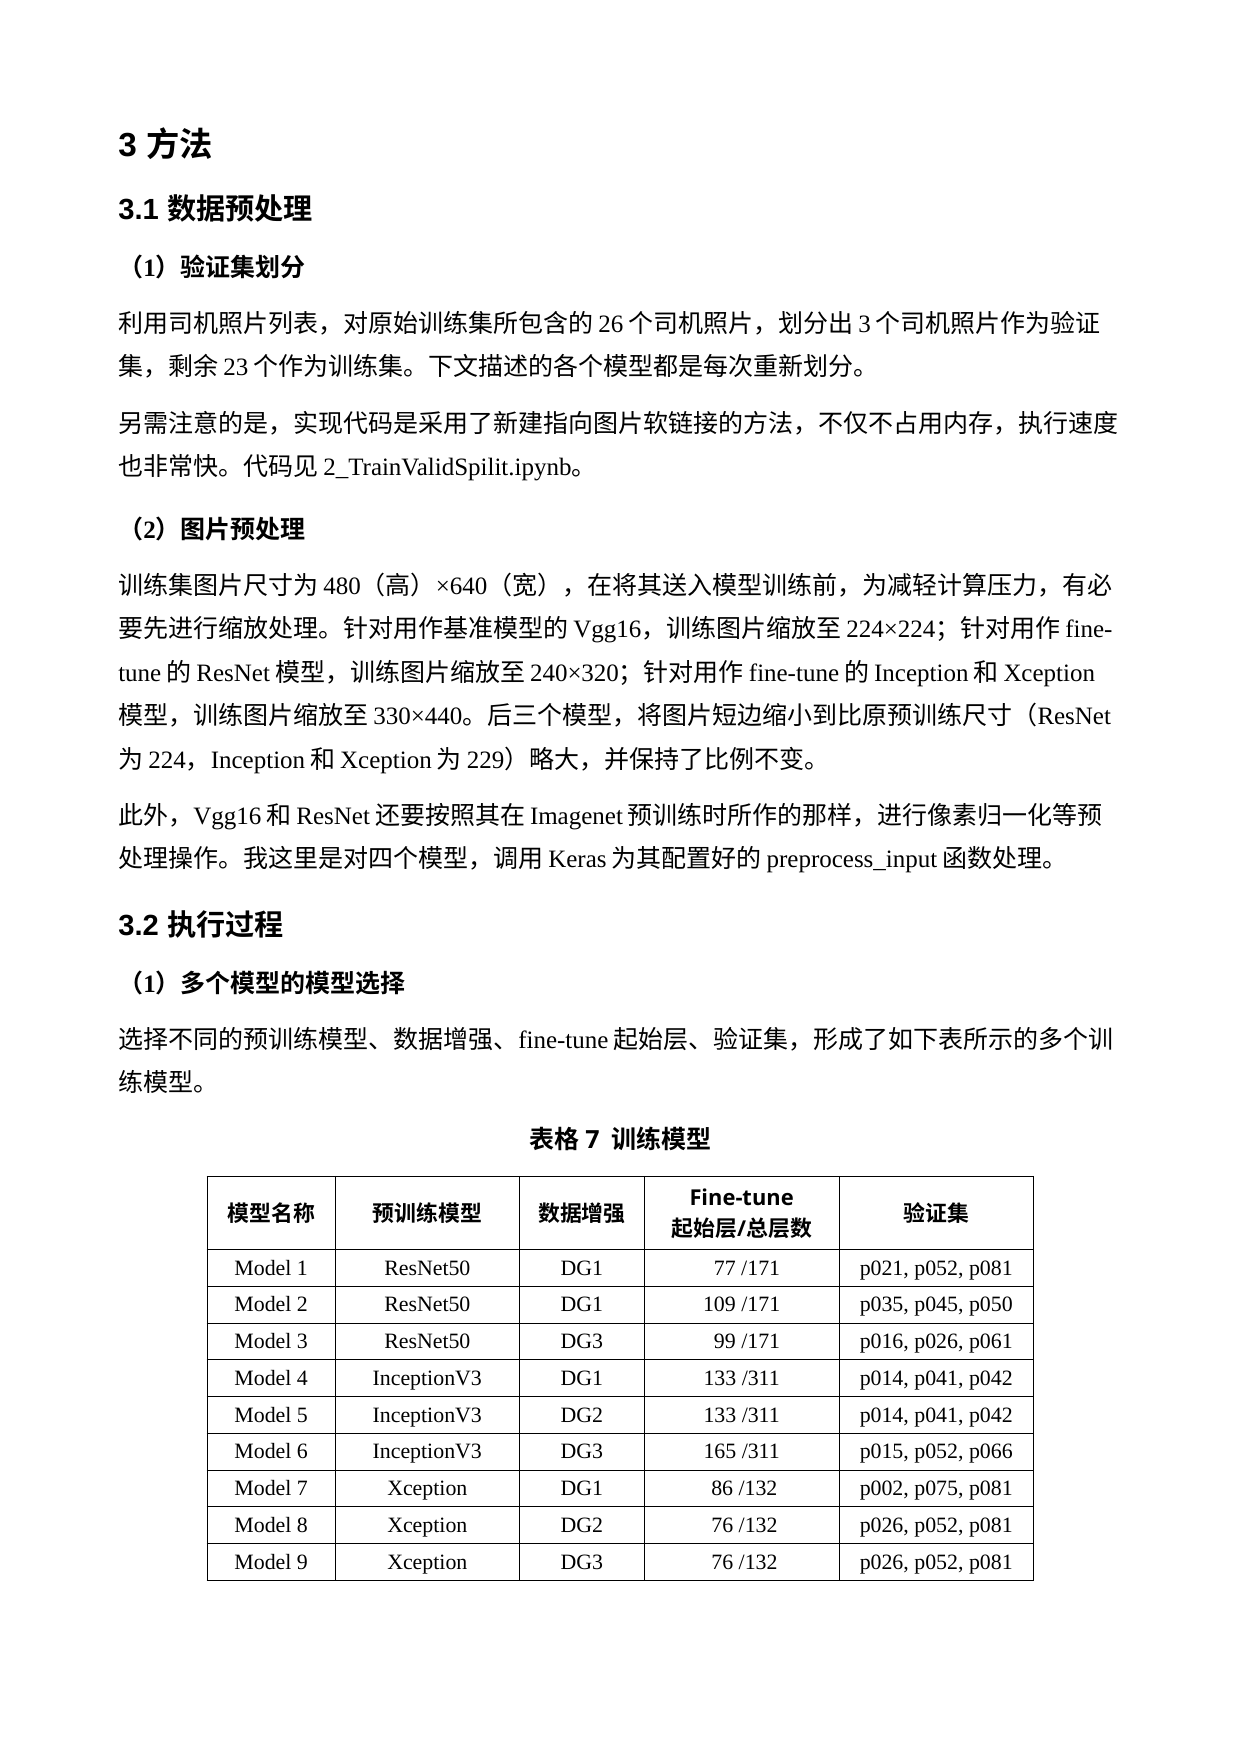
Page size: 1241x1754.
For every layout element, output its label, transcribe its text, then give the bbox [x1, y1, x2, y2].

table_cell 165 /311 [645, 1434, 839, 1469]
table_cell 76 /132 [645, 1544, 839, 1580]
text 选择不同的预训练模型、数据增强、fine-tune起始层、验证集，形成了如下表所示的多个训练模型。 [118, 1019, 1122, 1099]
table_cell Model 7 [208, 1471, 335, 1506]
table_cell ResNet50 [336, 1250, 519, 1286]
subtitle （2）图片预处理 [118, 509, 1122, 546]
table_cell Model 9 [208, 1544, 335, 1580]
table_cell Model 4 [208, 1360, 335, 1396]
table_header 模型名称 [208, 1177, 335, 1249]
subtitle （1）验证集划分 [118, 248, 1122, 284]
text 表格 7 训练模型 [118, 1119, 1122, 1156]
table_cell InceptionV3 [336, 1360, 519, 1396]
table_cell 133 /311 [645, 1360, 839, 1396]
table_cell InceptionV3 [336, 1434, 519, 1469]
table_cell p035, p045, p050 [840, 1287, 1033, 1322]
table_cell InceptionV3 [336, 1397, 519, 1433]
table_header 数据增强 [520, 1177, 644, 1249]
table_cell Model 2 [208, 1287, 335, 1322]
table_cell 77 /171 [645, 1250, 839, 1286]
table_cell DG1 [520, 1287, 644, 1322]
table_cell ResNet50 [336, 1287, 519, 1322]
table_cell Xception [336, 1471, 519, 1506]
table_cell DG2 [520, 1507, 644, 1543]
table_cell ResNet50 [336, 1324, 519, 1359]
table_cell p021, p052, p081 [840, 1250, 1033, 1286]
table_cell DG2 [520, 1397, 644, 1433]
table_header 预训练模型 [336, 1177, 519, 1249]
table_cell DG3 [520, 1324, 644, 1359]
table_header Fine-tune 起始层/总层数 [645, 1177, 839, 1249]
table_cell 99 /171 [645, 1324, 839, 1359]
text 利用司机照片列表，对原始训练集所包含的26个司机照片，划分出3个司机照片作为验证集，剩余23个作为训练集。下文描述的各个模型都是每次重新划分。 [118, 303, 1122, 383]
text 训练集图片尺寸为480（高）×640（宽），在将其送入模型训练前，为减轻计算压力，有必要先进行缩放处理。针对用作基准模型的Vgg16，训练图片缩放至224×224；针对用作fine-tune的ResNet模型，训练图片缩放至240×320；针对用作fine-tune的Inception和Xception模型，训练图片缩放至330×440。后三个模型，将图片短边缩小到比原预训练尺寸（ResNet为224，Inception和Xception为229）略大，并保持了比例不变。 [118, 565, 1122, 775]
table_header 验证集 [840, 1177, 1033, 1249]
table_cell p016, p026, p061 [840, 1324, 1033, 1359]
table_cell 133 /311 [645, 1397, 839, 1433]
table_cell DG1 [520, 1250, 644, 1286]
table_cell p002, p075, p081 [840, 1471, 1033, 1506]
table_cell Model 6 [208, 1434, 335, 1469]
table_cell Xception [336, 1507, 519, 1543]
subtitle 3.1 数据预处理 [118, 186, 1122, 228]
table_cell DG1 [520, 1360, 644, 1396]
table_cell 86 /132 [645, 1471, 839, 1506]
table_cell Model 3 [208, 1324, 335, 1359]
subtitle 3 方法 [118, 118, 1122, 166]
table_cell p026, p052, p081 [840, 1544, 1033, 1580]
table_cell Model 1 [208, 1250, 335, 1286]
table_cell 109 /171 [645, 1287, 839, 1322]
table_cell DG3 [520, 1434, 644, 1469]
table_cell p015, p052, p066 [840, 1434, 1033, 1469]
table_cell Xception [336, 1544, 519, 1580]
text 此外，Vgg16和ResNet还要按照其在Imagenet预训练时所作的那样，进行像素归一化等预处理操作。我这里是对四个模型，调用Keras为其配置好的preprocess_input函数处理。 [118, 796, 1122, 875]
table_cell p014, p041, p042 [840, 1397, 1033, 1433]
table_cell DG3 [520, 1544, 644, 1580]
table_cell p026, p052, p081 [840, 1507, 1033, 1543]
subtitle 3.2 执行过程 [118, 902, 1122, 944]
table_cell p014, p041, p042 [840, 1360, 1033, 1396]
table_cell DG1 [520, 1471, 644, 1506]
table_cell 76 /132 [645, 1507, 839, 1543]
table_cell Model 8 [208, 1507, 335, 1543]
table_cell Model 5 [208, 1397, 335, 1433]
text 另需注意的是，实现代码是采用了新建指向图片软链接的方法，不仅不占用内存，执行速度也非常快。代码见2_TrainValidSpilit.ipynb。 [118, 403, 1122, 483]
subtitle （1）多个模型的模型选择 [118, 964, 1122, 1000]
